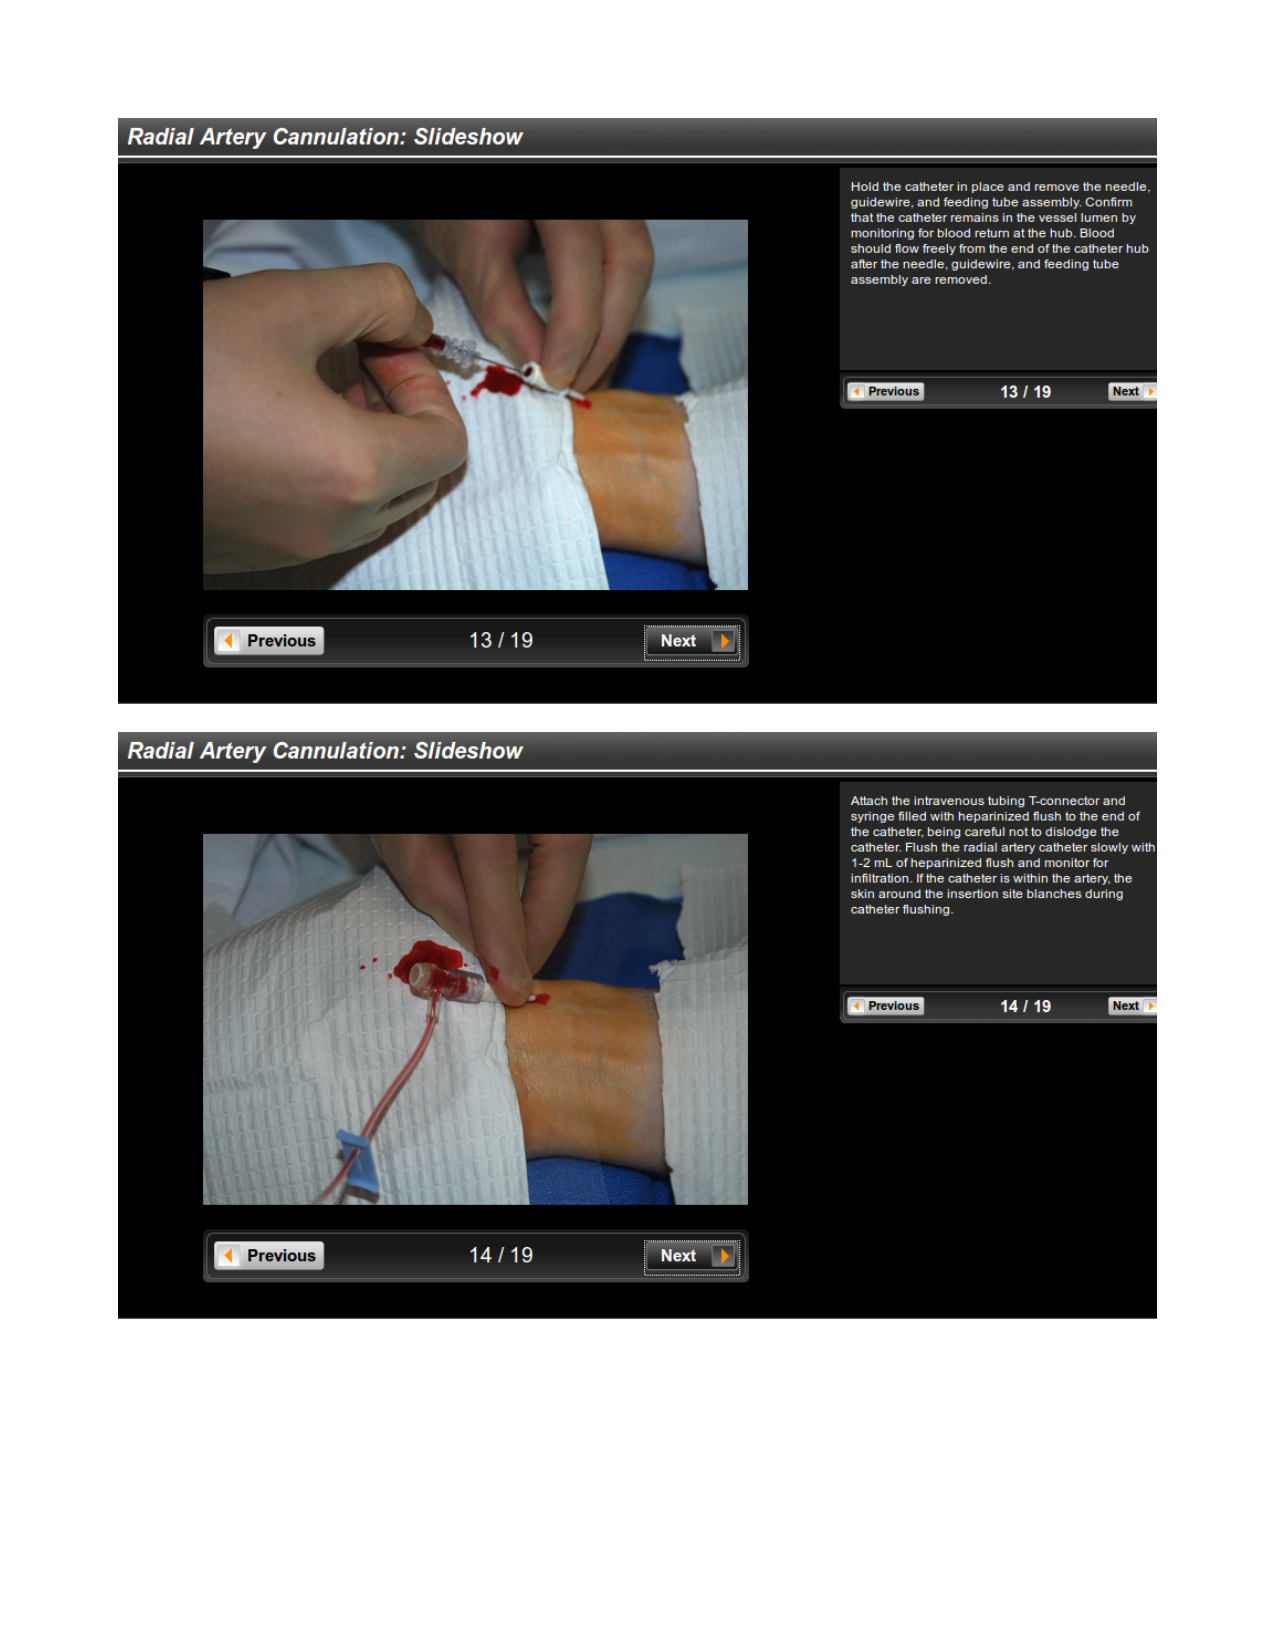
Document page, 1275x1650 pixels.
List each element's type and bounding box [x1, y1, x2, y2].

picture [118, 118, 1157, 704]
picture [118, 732, 1157, 1319]
